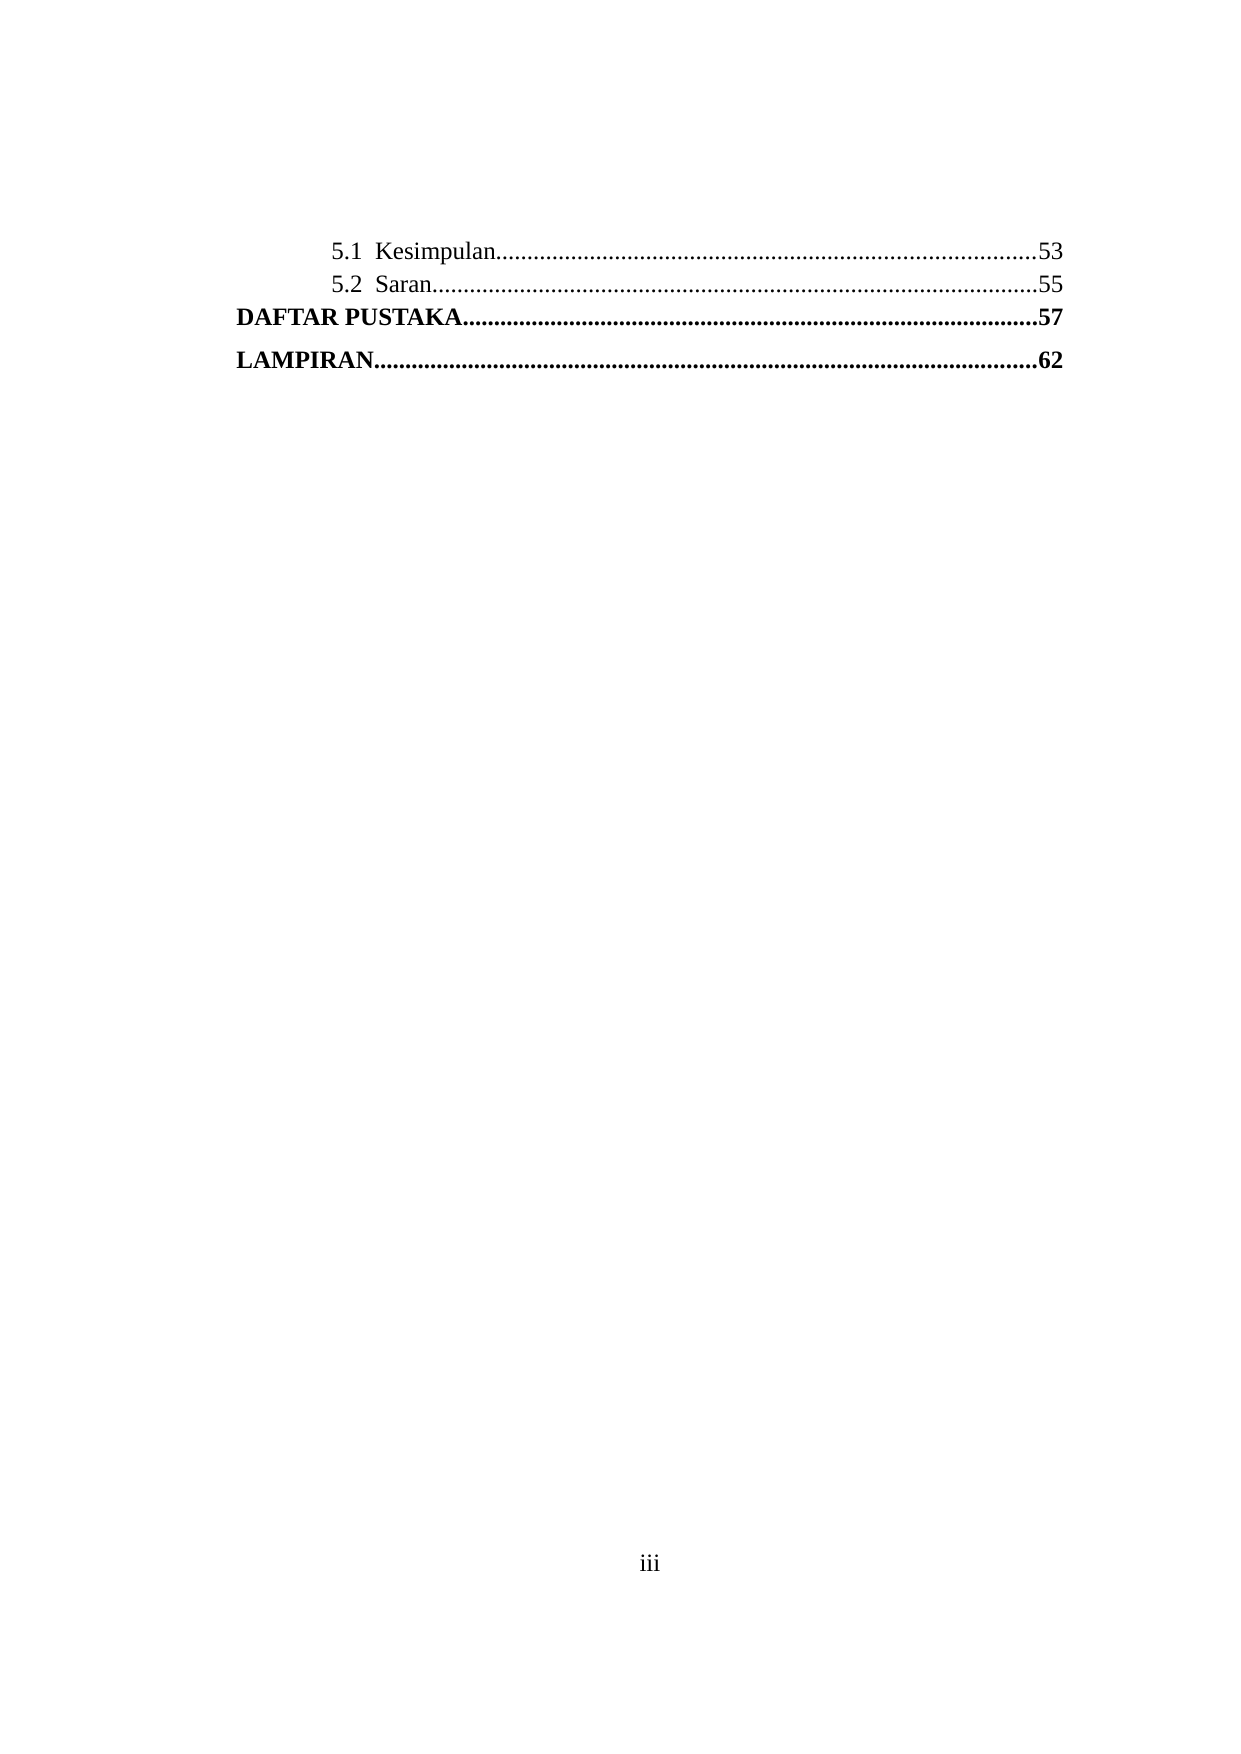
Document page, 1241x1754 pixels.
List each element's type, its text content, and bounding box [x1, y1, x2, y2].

text DAFTAR PUSTAKA 57 [236, 302, 1063, 331]
text 5.2 Saran 55 [325, 269, 1063, 298]
text 5.1 Kesimpulan 53 [325, 236, 1063, 265]
text LAMPIRAN 62 [236, 345, 1063, 374]
